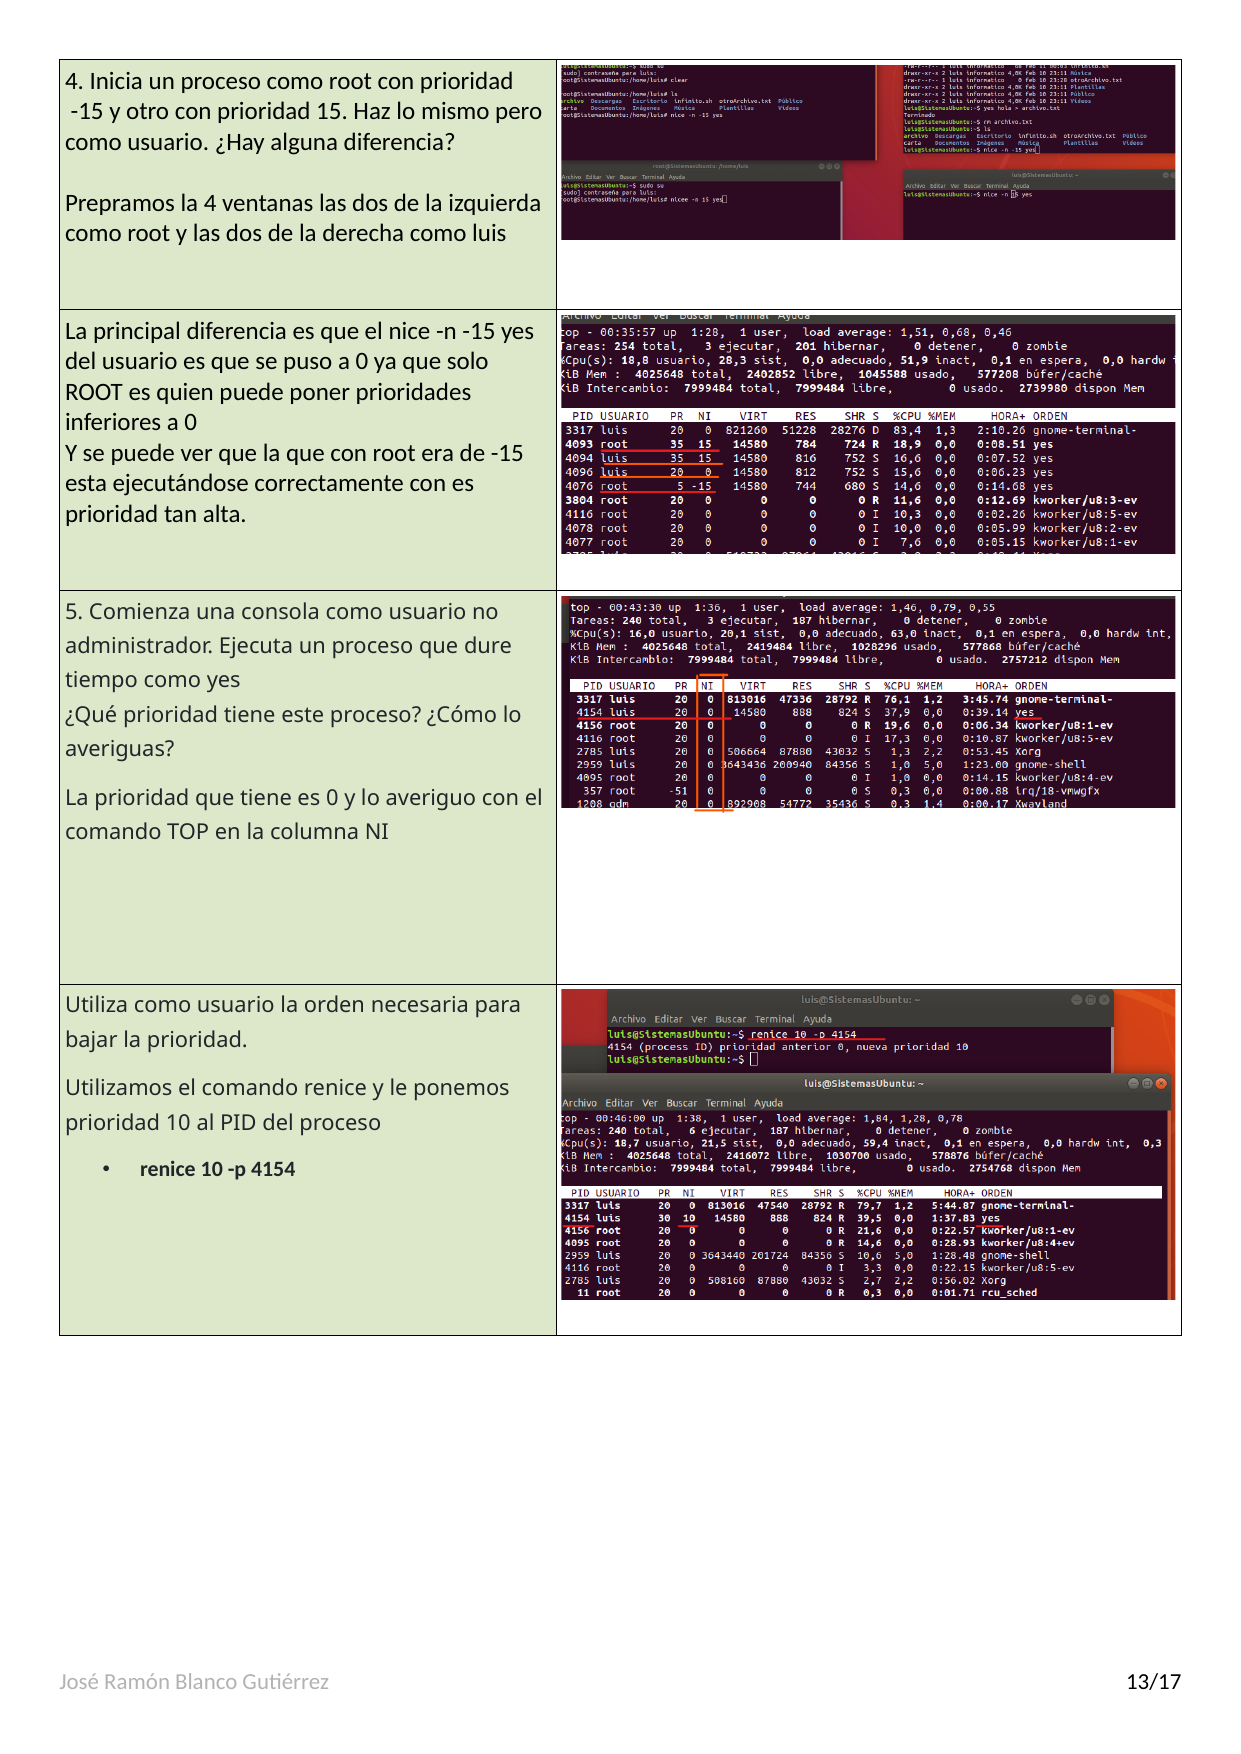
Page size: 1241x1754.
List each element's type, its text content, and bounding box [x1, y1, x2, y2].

table_cell [557, 310, 1181, 590]
picture [561, 65, 1176, 240]
picture [561, 315, 1176, 554]
picture [561, 989, 1176, 1300]
table_cell [557, 985, 1181, 1335]
table_cell 4. Inicia un proceso como root con prioridad -15 y otro con prioridad 15. Haz lo mismo pero como usuario. ¿Hay alguna diferencia? Prepramos la 4 ventanas las dos de la izquierda como root y las dos de la derecha como luis [60, 60, 556, 309]
table_cell La principal diferencia es que el nice -n -15 yes del usuario es que se puso a 0 ya que solo ROOT es quien puede poner prioridades inferiores a 0 Y se puede ver que la que con root era de -15 esta ejecutándose correctamente con es prioridad tan alta. [60, 310, 556, 590]
table_cell [557, 591, 1181, 984]
table_cell Utiliza como usuario la orden necesaria para bajar la prioridad. Utilizamos el comando renice y le ponemos prioridad 10 al PID del proceso renice 10 -p 4154 [60, 985, 556, 1335]
picture [561, 596, 1176, 813]
table_cell [557, 60, 1181, 309]
table_cell 5. Comienza una consola como usuario no administrador. Ejecuta un proceso que dure tiempo como yes ¿Qué prioridad tiene este proceso? ¿Cómo lo averiguas? La prioridad que tiene es 0 y lo averiguo con el comando TOP en la columna NI [60, 591, 556, 984]
